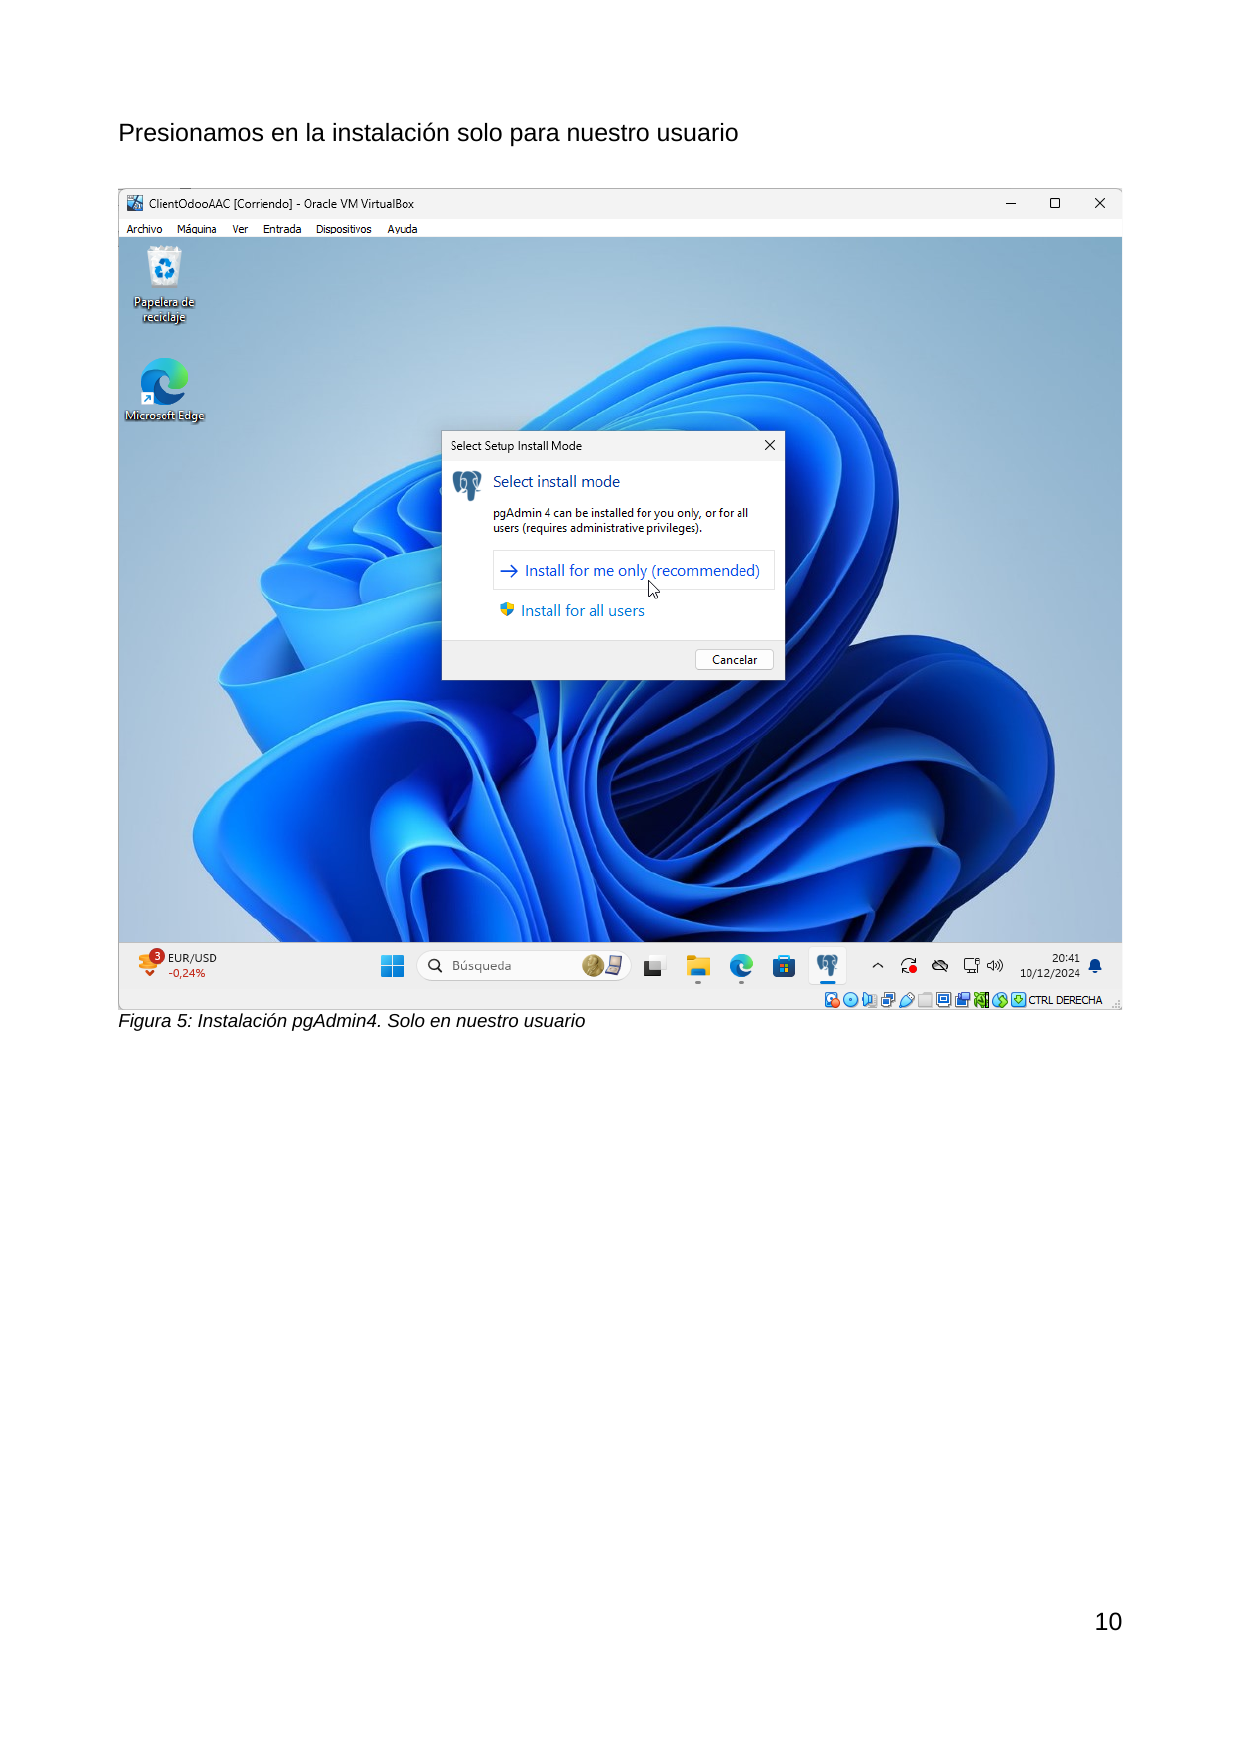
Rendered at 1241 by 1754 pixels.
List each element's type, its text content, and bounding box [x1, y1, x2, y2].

text Presionamos en la instalación solo para nuestro usuario [118, 118, 1122, 147]
text Figura 5: Instalación pgAdmin4. Solo en nuestro usuario [118, 1010, 1122, 1032]
picture [118, 188, 1123, 1010]
